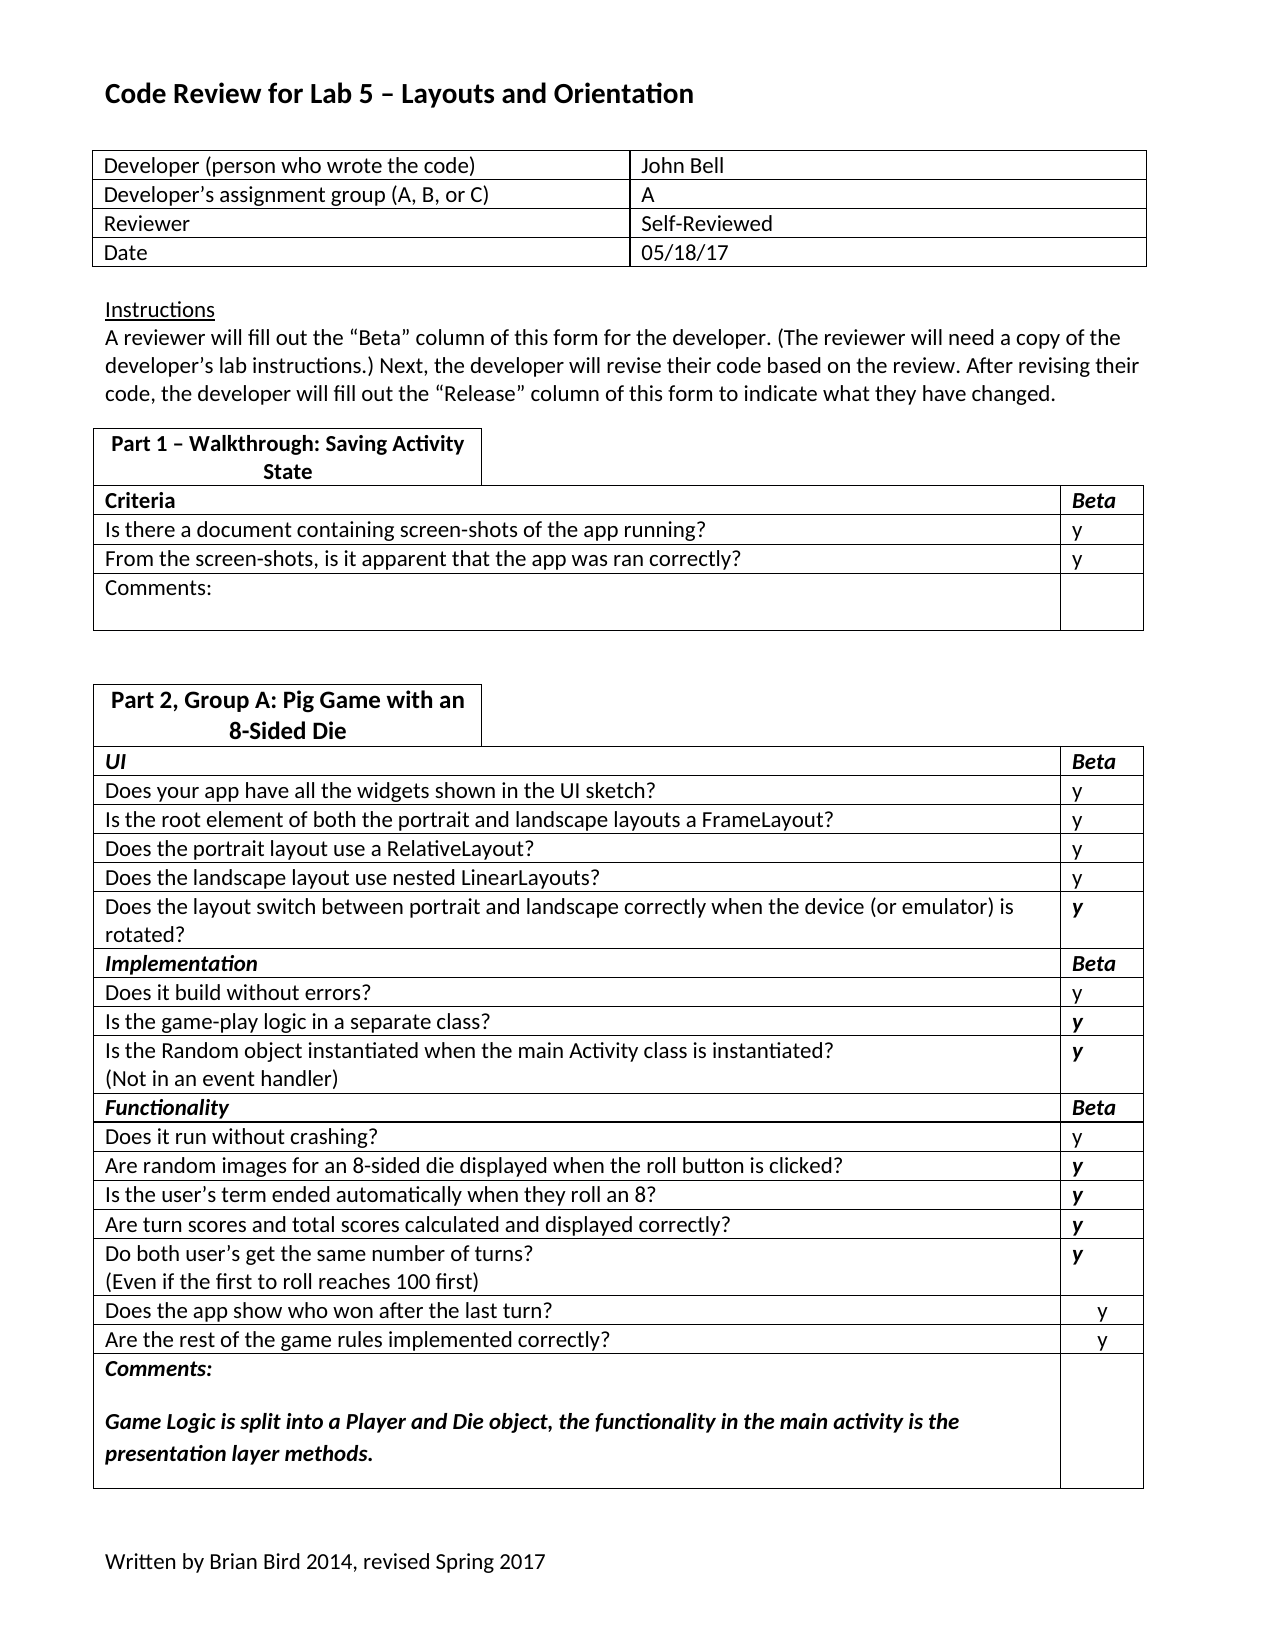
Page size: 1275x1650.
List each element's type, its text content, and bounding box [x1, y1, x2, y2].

table_cell y [1061, 515, 1143, 543]
table_cell y [1061, 1296, 1143, 1324]
table_cell Are turn scores and total scores calculated and displayed correctly? [94, 1210, 1060, 1238]
table_header Part 1 – Walkthrough: Saving Activity State [94, 429, 481, 485]
table_cell Beta [1061, 747, 1143, 775]
table_cell [1061, 1354, 1143, 1488]
table_cell Is the root element of both the portrait and landscape layouts a FrameLayout? [94, 805, 1060, 833]
table_cell Does it run without crashing? [94, 1123, 1060, 1151]
table_cell Is the Random object instantiated when the main Activity class is instantiated? (Not in an event handler) [94, 1036, 1060, 1092]
table_cell Comments: [94, 574, 1060, 629]
table_cell Beta [1061, 1094, 1143, 1121]
table_cell Does the app show who won after the last turn? [94, 1296, 1060, 1324]
table_cell Date [93, 238, 629, 266]
text Instructions A reviewer will fill out the “Beta” column of this form for the developer. (The reviewer will need a copy of the developer’s lab instructions.) Next, the developer will revise their code based on the review. After revising their code, the developer will fill out the “Release” column of this form to indicate what they have changed. [105, 267, 1170, 407]
table_cell From the screen-shots, is it apparent that the app was ran correctly? [94, 545, 1060, 572]
table_cell y [1061, 1325, 1143, 1353]
table_cell y [1061, 805, 1143, 833]
table_cell Does the portrait layout use a RelativeLayout? [94, 834, 1060, 862]
table_cell Are random images for an 8-sided die displayed when the roll button is clicked? [94, 1152, 1060, 1179]
table_cell Does the layout switch between portrait and landscape correctly when the device (or emulator) is rotated? [94, 892, 1060, 948]
table_cell Reviewer [93, 209, 629, 237]
table_cell Do both user’s get the same number of turns? (Even if the first to roll reaches 100 first) [94, 1239, 1060, 1295]
table_cell Criteria [94, 486, 1060, 514]
table_cell Is there a document containing screen-shots of the app running? [94, 515, 1060, 543]
table_cell y [1061, 1152, 1143, 1179]
table_header Developer (person who wrote the code) [93, 151, 629, 179]
table_cell 05/18/17 [631, 238, 1146, 266]
table_cell Is the game-play logic in a separate class? [94, 1007, 1060, 1035]
table_cell y [1061, 1239, 1143, 1295]
table_cell y [1061, 978, 1143, 1006]
table_cell y [1061, 1181, 1143, 1209]
table_cell A [631, 180, 1146, 208]
table_cell Are the rest of the game rules implemented correctly? [94, 1325, 1060, 1353]
table_cell Is the user’s term ended automatically when they roll an 8? [94, 1181, 1060, 1209]
table_cell y [1061, 1007, 1143, 1035]
table_cell y [1061, 863, 1143, 891]
table_cell y [1061, 545, 1143, 572]
table_cell y [1061, 1210, 1143, 1238]
table_cell Functionality [94, 1094, 1060, 1121]
table_cell y [1061, 1123, 1143, 1151]
table_cell Beta [1061, 486, 1143, 514]
table_cell Does the landscape layout use nested LinearLayouts? [94, 863, 1060, 891]
table_cell Implementation [94, 949, 1060, 977]
table_cell [1061, 574, 1143, 629]
table_cell y [1061, 892, 1143, 948]
table_header Part 2, Group A: Pig Game with an 8-Sided Die [94, 685, 481, 746]
table_cell y [1061, 776, 1143, 804]
table_cell Self-Reviewed [631, 209, 1146, 237]
table_cell Comments: Game Logic is split into a Player and Die object, the functionality in the main activity is the presentation layer methods. [94, 1354, 1060, 1488]
table_cell Developer’s assignment group (A, B, or C) [93, 180, 629, 208]
table_header John Bell [631, 151, 1146, 179]
table_cell Does it build without errors? [94, 978, 1060, 1006]
table_cell y [1061, 1036, 1143, 1092]
table_cell y [1061, 834, 1143, 862]
table_cell Does your app have all the widgets shown in the UI sketch? [94, 776, 1060, 804]
table_cell UI [94, 747, 1060, 775]
table_cell Beta [1061, 949, 1143, 977]
